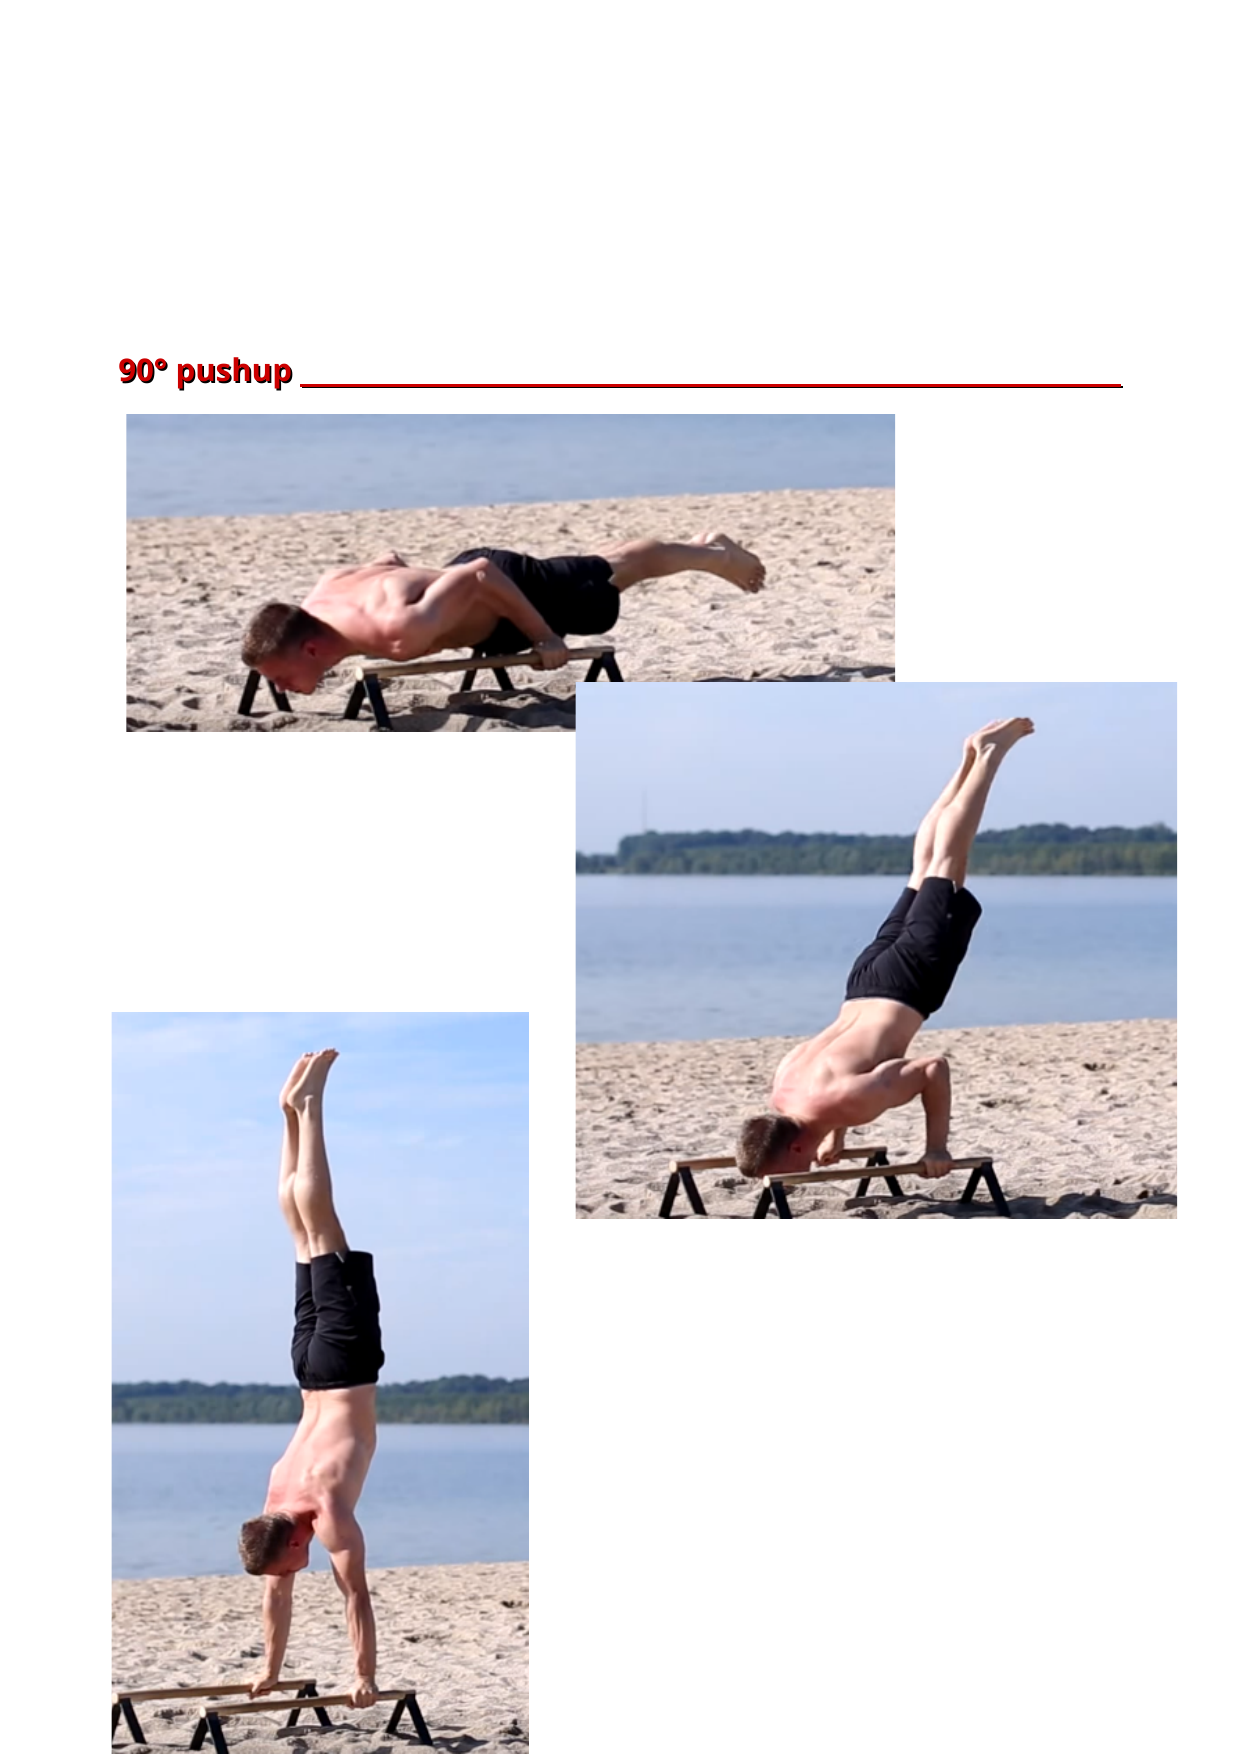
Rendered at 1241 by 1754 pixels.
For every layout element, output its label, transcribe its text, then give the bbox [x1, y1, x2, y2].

text 90° pushup [118, 348, 1122, 391]
picture [126, 414, 1178, 1219]
picture [111, 1012, 529, 1754]
